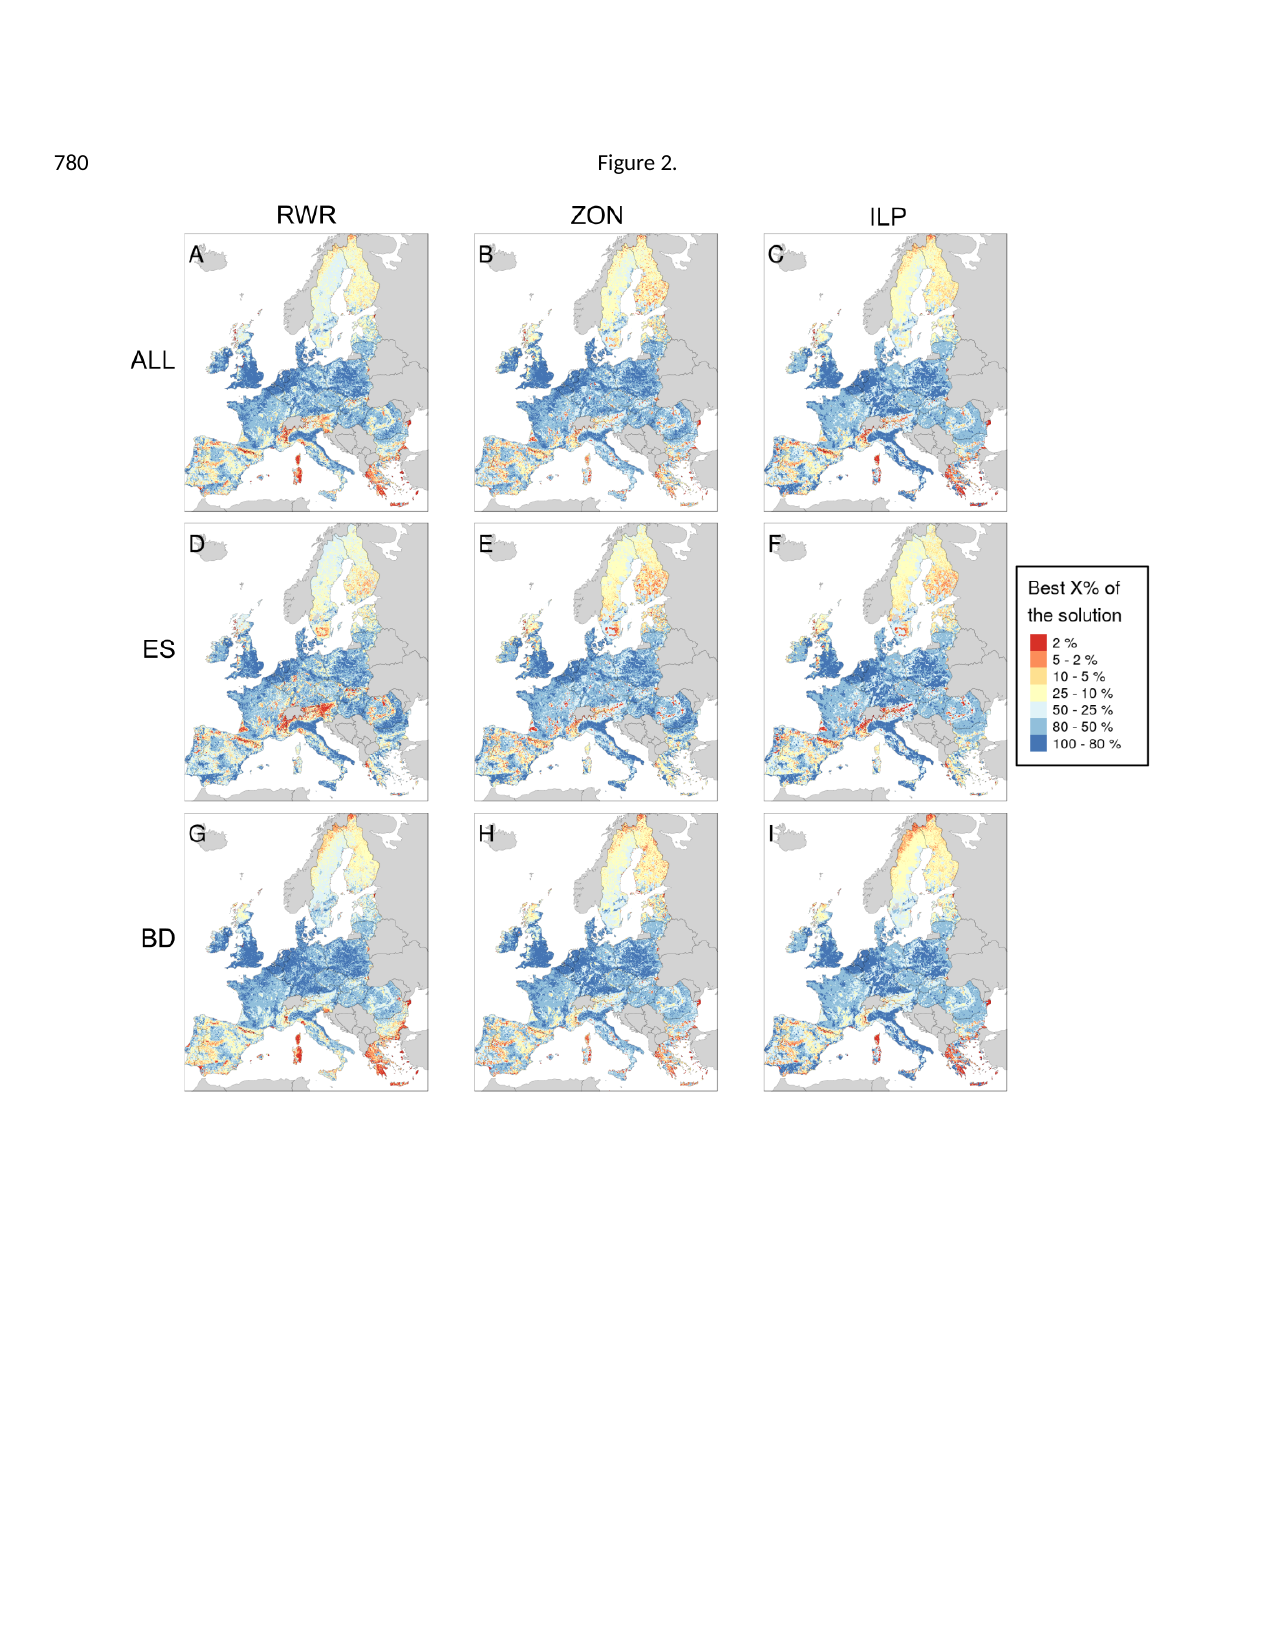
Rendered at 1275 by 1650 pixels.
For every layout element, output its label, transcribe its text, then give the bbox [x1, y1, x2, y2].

text Figure 2. [118, 148, 1157, 176]
picture [118, 189, 1157, 1100]
